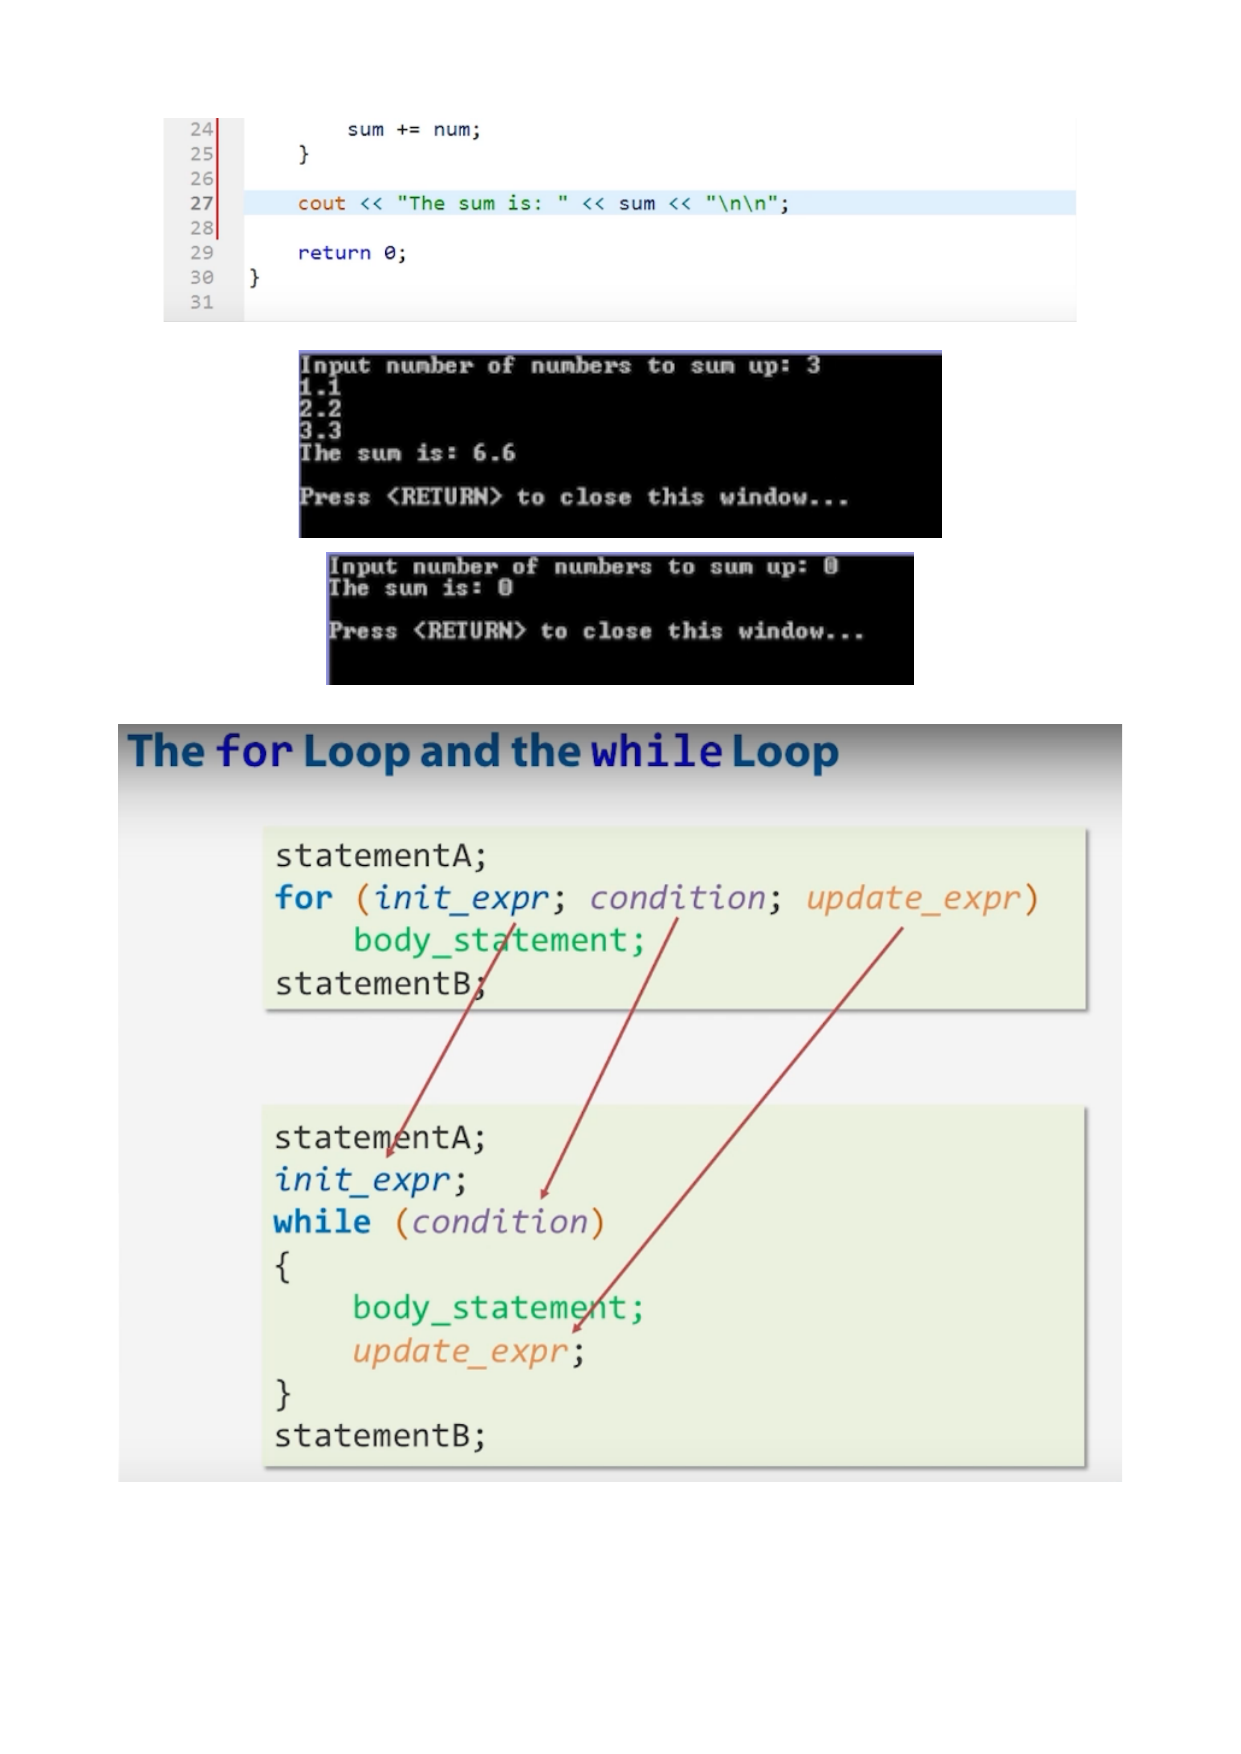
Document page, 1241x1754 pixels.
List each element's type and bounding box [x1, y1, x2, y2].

picture [298, 350, 942, 538]
picture [326, 552, 914, 685]
picture [163, 118, 1077, 322]
picture [118, 724, 1123, 1482]
